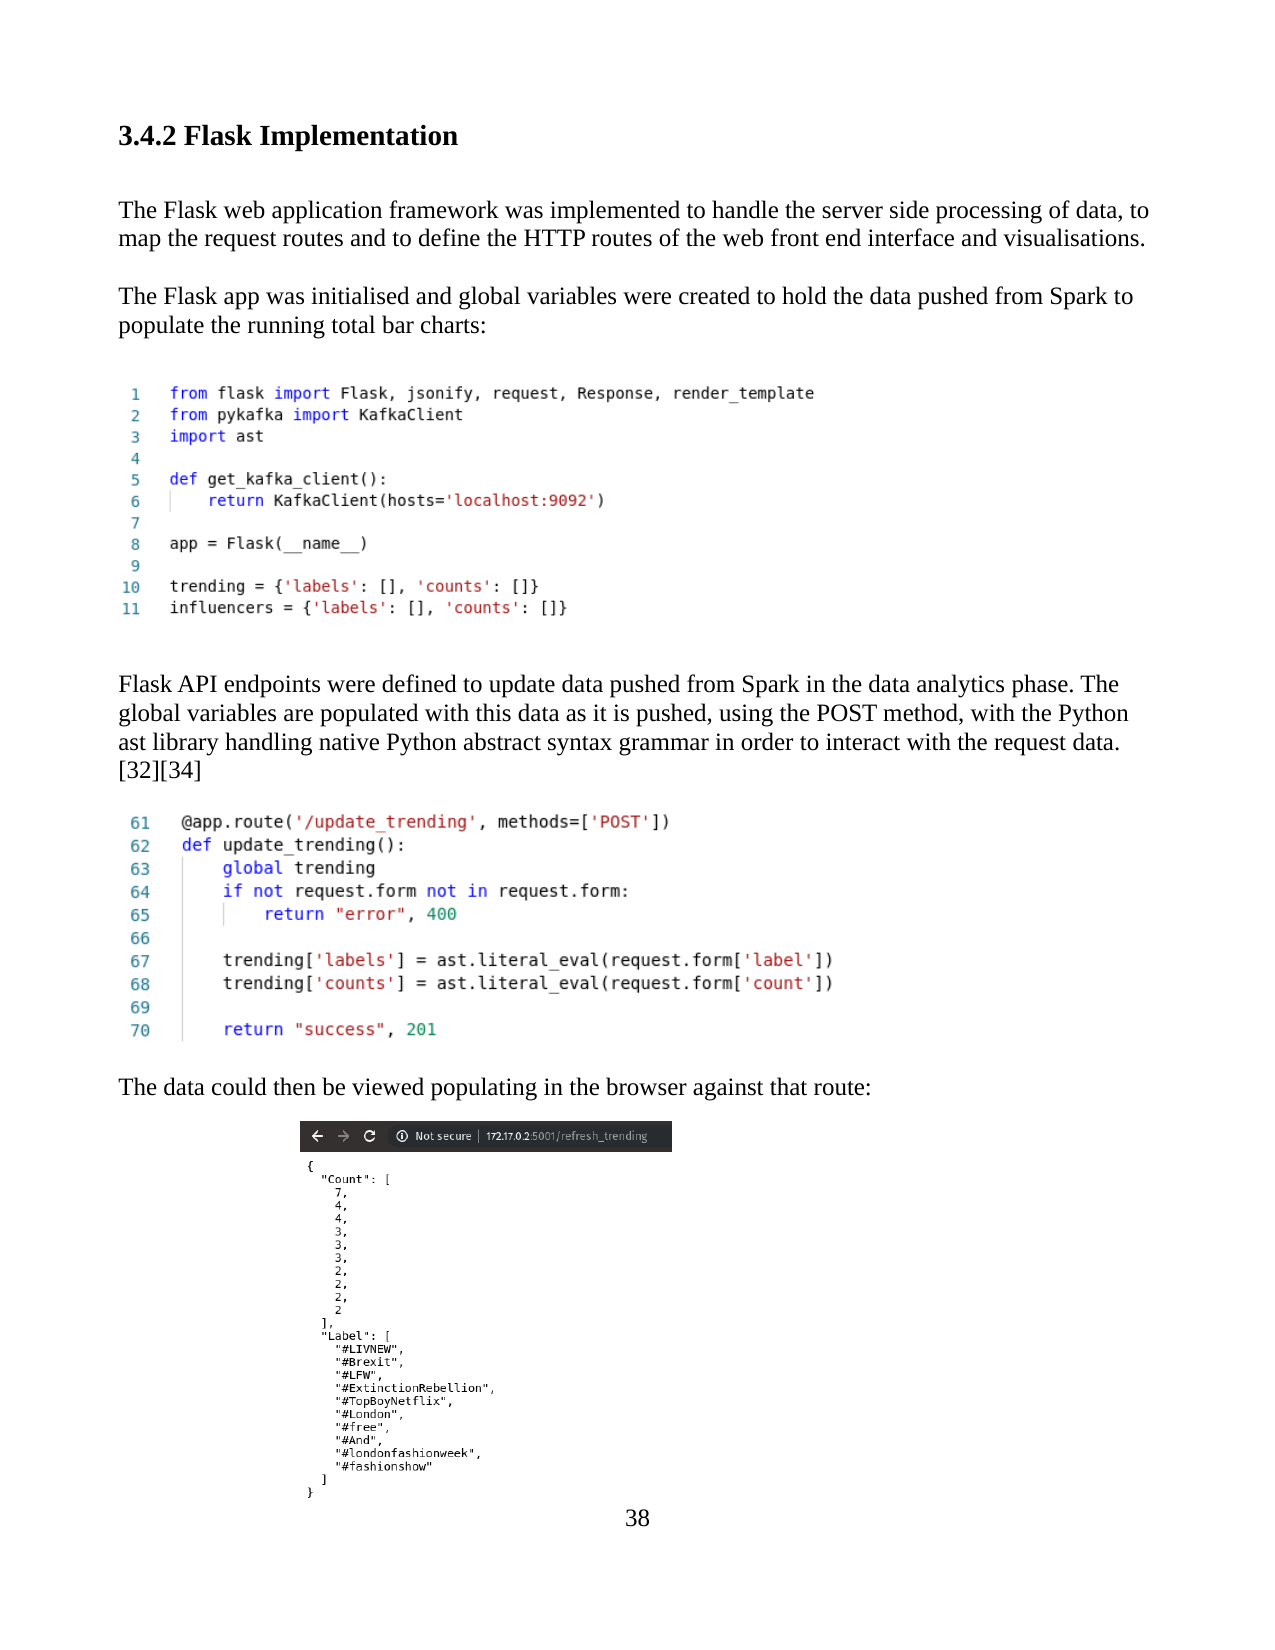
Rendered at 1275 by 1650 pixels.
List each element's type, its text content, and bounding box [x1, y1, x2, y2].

text Flask API endpoints were defined to update data pushed from Spark in the data analytics phase. The global variables are populated with this data as it is pushed, using the POST method, with the Python ast library handling native Python abstract syntax grammar in order to interact with the request data. [32][34] [118, 669, 1157, 784]
picture [113, 812, 846, 1045]
picture [120, 383, 830, 620]
text The Flask app was initialised and global variables were created to hold the data pushed from Spark to populate the running total bar charts: [118, 281, 1157, 338]
text 3.4.2 Flask Implementation [118, 118, 1157, 152]
picture [300, 1121, 672, 1501]
text The Flask web application framework was implemented to handle the server side processing of data, to map the request routes and to define the HTTP routes of the web front end interface and visualisations. [118, 195, 1157, 252]
text The data could then be viewed populating in the browser against that route: [118, 1072, 1157, 1100]
